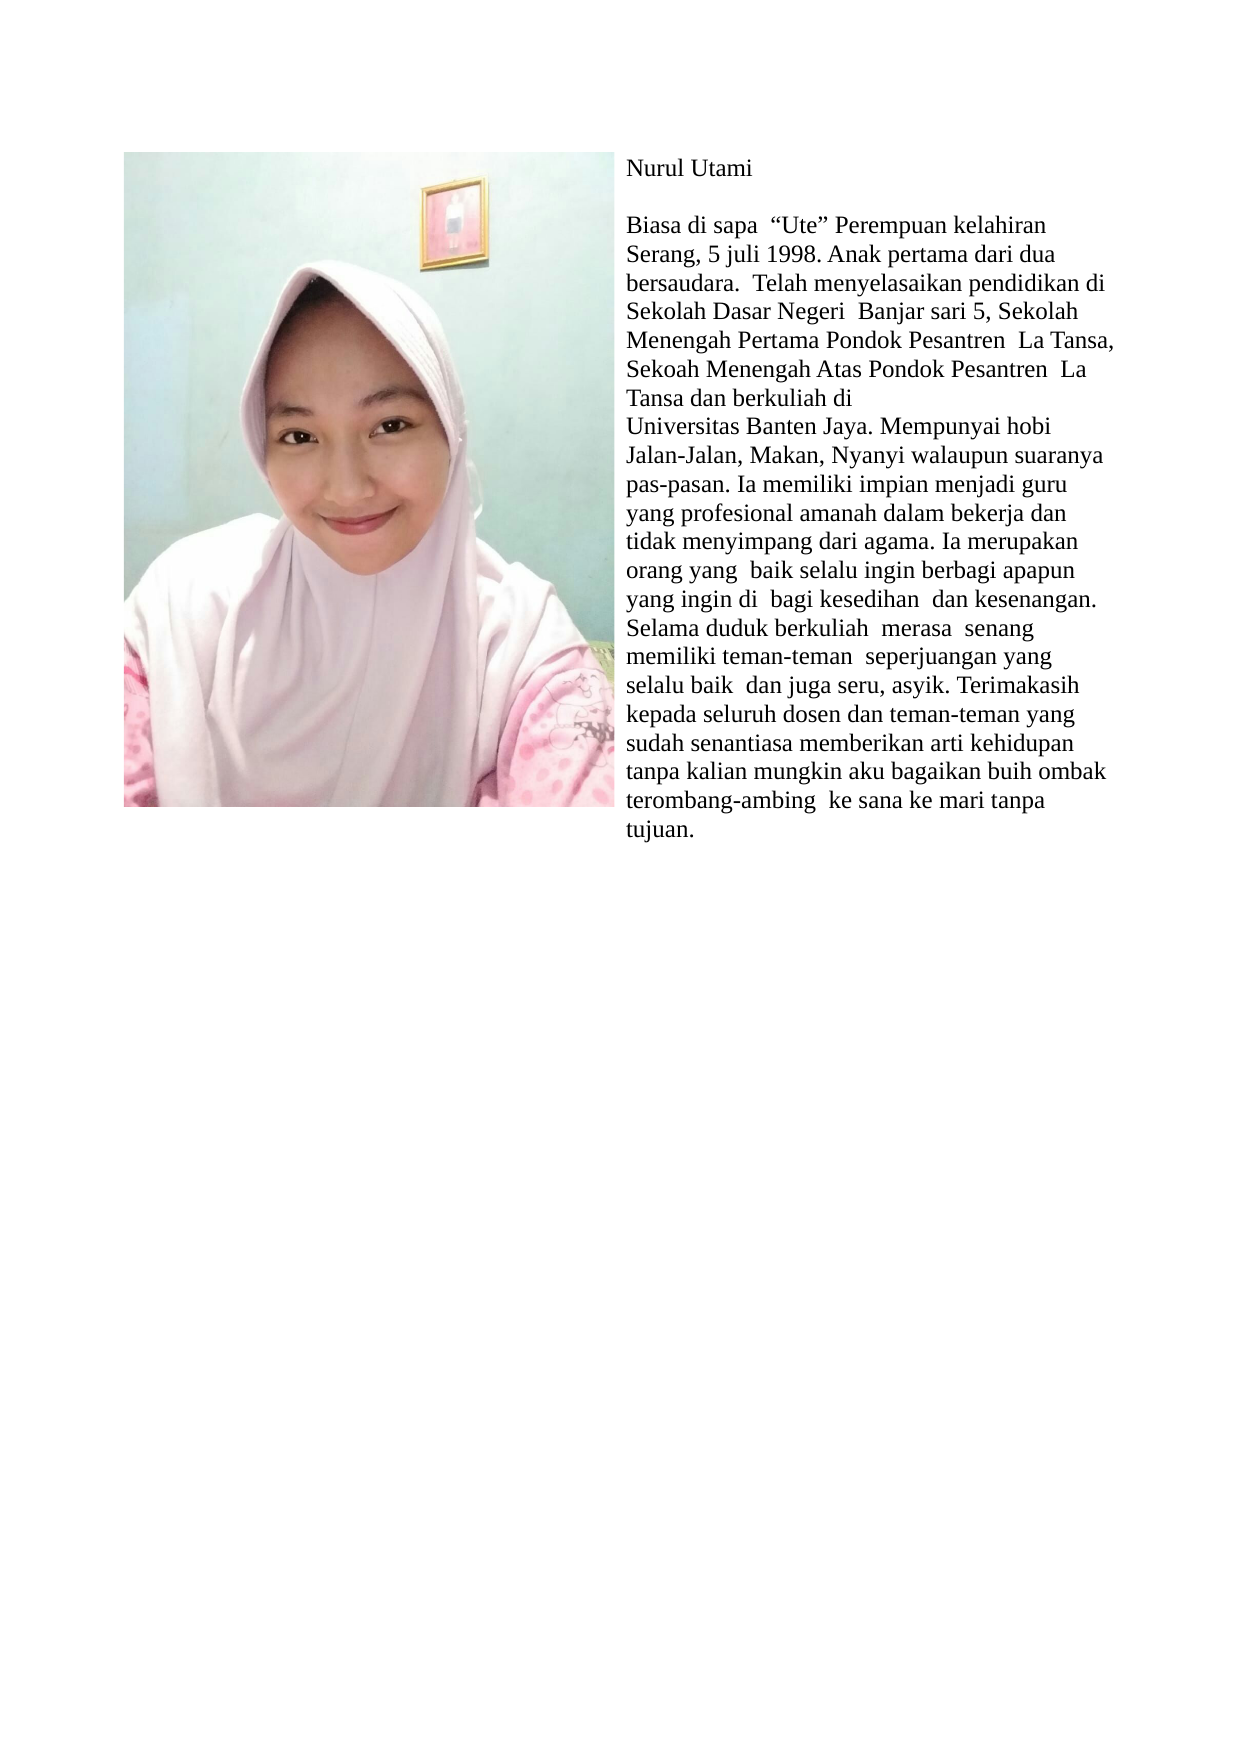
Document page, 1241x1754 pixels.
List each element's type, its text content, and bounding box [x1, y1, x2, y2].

table_header Nurul Utami Biasa di sapa “Ute” Perempuan kelahiran Serang, 5 juli 1998. Anak pertama dari dua bersaudara. Telah menyelasaikan pendidikan di Sekolah Dasar Negeri Banjar sari 5, Sekolah Menengah Pertama Pondok Pesantren La Tansa, Sekoah Menengah Atas Pondok Pesantren La Tansa dan berkuliah di Universitas Banten Jaya. Mempunyai hobi Jalan-Jalan, Makan, Nyanyi walaupun suaranya pas-pasan. Ia memiliki impian menjadi guru yang profesional amanah dalam bekerja dan tidak menyimpang dari agama. Ia merupakan orang yang baik selalu ingin berbagi apapun yang ingin di bagi kesedihan dan kesenangan. Selama duduk berkuliah merasa senang memiliki teman-teman seperjuangan yang selalu baik dan juga seru, asyik. Terimakasih kepada seluruh dosen dan teman-teman yang sudah senantiasa memberikan arti kehidupan tanpa kalian mungkin aku bagaikan buih ombak terombang-ambing ke sana ke mari tanpa tujuan. [620, 147, 1122, 848]
picture [123, 152, 615, 807]
table_header [118, 147, 620, 848]
